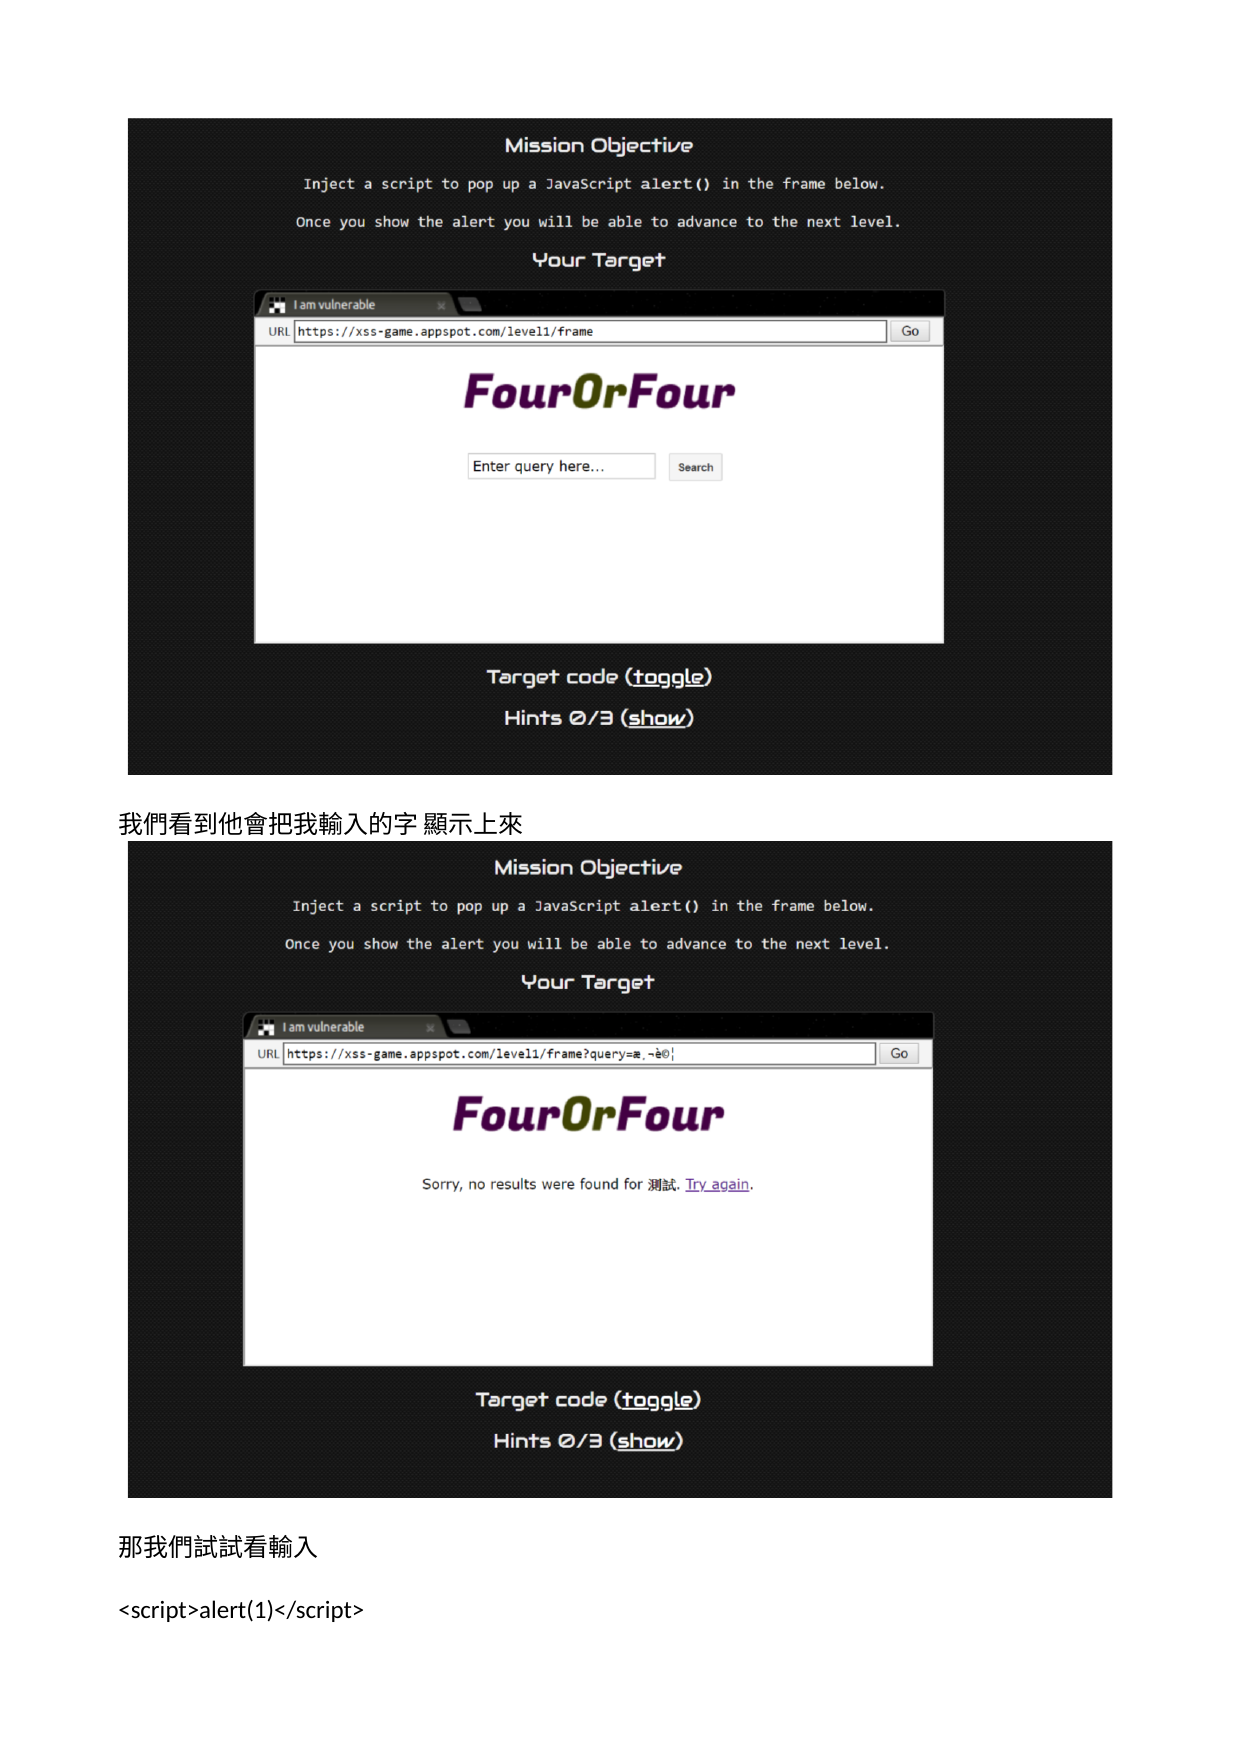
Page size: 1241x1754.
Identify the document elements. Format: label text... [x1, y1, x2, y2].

picture [127, 841, 1113, 1498]
text 那我們試試看輸入 [118, 1528, 1122, 1564]
text <script>alert(1)</script> [118, 1594, 1122, 1625]
picture [127, 118, 1113, 775]
text 我們看到他會把我輸入的字 顯示上來 [118, 805, 1122, 841]
